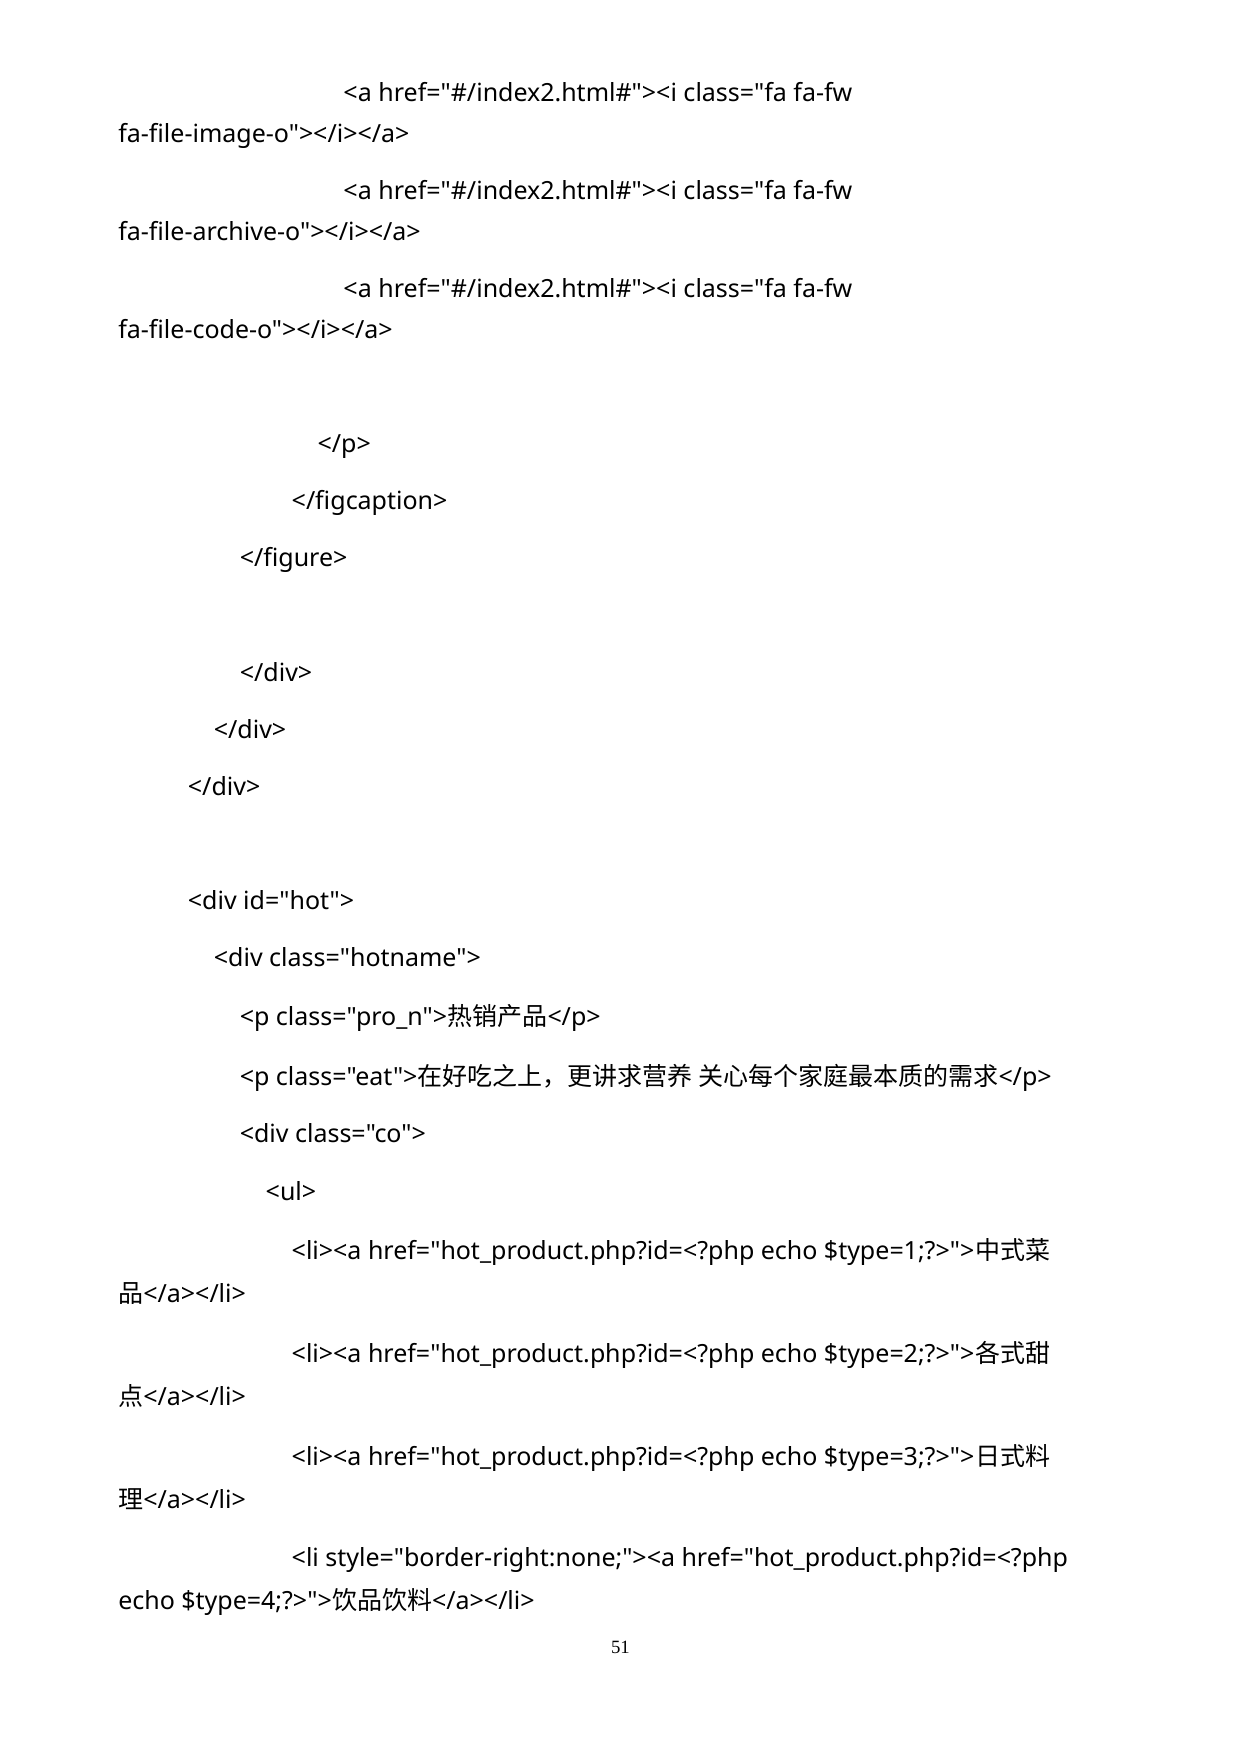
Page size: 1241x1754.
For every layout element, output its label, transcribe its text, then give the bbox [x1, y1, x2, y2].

text <div id="hot"> [118, 882, 1122, 917]
text <a href="#/index2.html#"><i class="fa fa-fw fa-file-archive-o"></i></a> [118, 173, 1122, 248]
text <p class="pro_n">热销产品</p> [118, 997, 1122, 1033]
text </figcaption> [118, 483, 1122, 517]
text <p class="eat">在好吃之上，更讲求营养 关心每个家庭最本质的需求</p> [118, 1056, 1122, 1093]
text </figure> [118, 540, 1122, 574]
text <li><a href="hot_product.php?id=<?php echo $type=3;?>">日式料理</a></li> [118, 1436, 1122, 1516]
text <div class="co"> [118, 1116, 1122, 1150]
text <li><a href="hot_product.php?id=<?php echo $type=2;?>">各式甜点</a></li> [118, 1333, 1122, 1413]
text <div class="hotname"> [118, 939, 1122, 974]
text </div> [118, 654, 1122, 688]
text <a href="#/index2.html#"><i class="fa fa-fw fa-file-code-o"></i></a> [118, 271, 1122, 346]
text </div> [118, 711, 1122, 745]
text <li><a href="hot_product.php?id=<?php echo $type=1;?>">中式菜品</a></li> [118, 1230, 1122, 1310]
text <li style="border-right:none;"><a href="hot_product.php?id=<?php echo $type=4;?>">饮品饮料</a></li> [118, 1539, 1122, 1617]
text <ul> [118, 1173, 1122, 1207]
text </div> [118, 768, 1122, 802]
text </p> [118, 426, 1122, 460]
text <a href="#/index2.html#"><i class="fa fa-fw fa-file-image-o"></i></a> [118, 75, 1122, 150]
